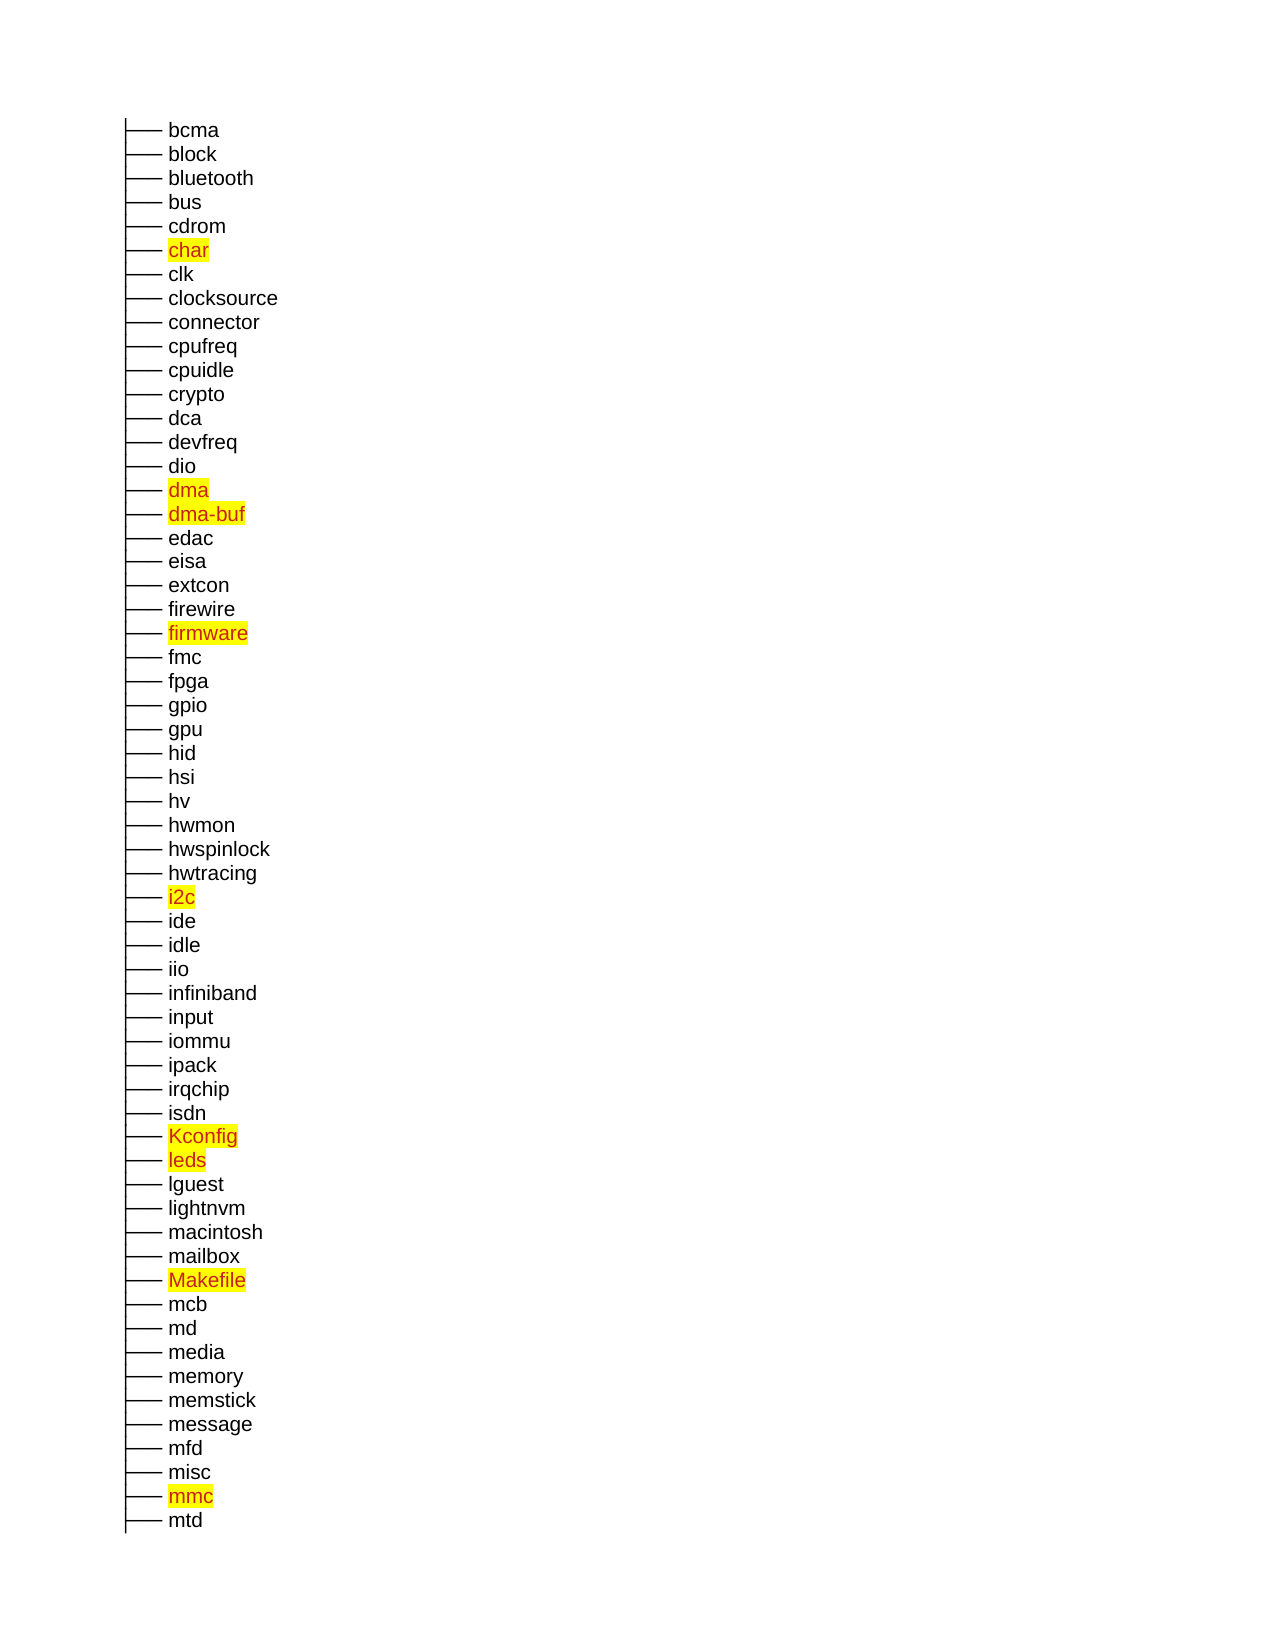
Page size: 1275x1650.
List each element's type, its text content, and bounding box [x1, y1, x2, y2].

text ├── ipack [126, 1052, 1157, 1076]
text ├── i2c [126, 885, 1157, 909]
text ├── gpu [126, 717, 1157, 741]
text ├── misc [118, 1460, 125, 1484]
text ├── idle [118, 933, 125, 957]
text ├── bus [118, 190, 125, 214]
text ├── hwmon [126, 813, 1157, 837]
text ├── gpio [118, 693, 125, 717]
text ├── cpufreq [126, 334, 1157, 358]
text ├── clk [126, 262, 1157, 286]
text ├── bluetooth [126, 166, 1157, 190]
text ├── iio [126, 957, 1157, 981]
text ├── hwtracing [126, 861, 1157, 885]
text ├── mfd [126, 1436, 1157, 1460]
text ├── hid [118, 741, 125, 765]
text ├── Kconfig [126, 1124, 1157, 1148]
text ├── extcon [126, 573, 1157, 597]
text ├── mcb [118, 1292, 125, 1316]
text ├── mmc [118, 1484, 125, 1508]
text ├── irqchip [126, 1076, 1157, 1100]
text ├── mailbox [126, 1244, 1157, 1268]
text ├── hwspinlock [126, 837, 1157, 861]
text ├── fmc [118, 645, 125, 669]
text ├── hsi [126, 765, 1157, 789]
text ├── bcma [118, 118, 125, 142]
text ├── block [126, 142, 1157, 166]
text ├── firewire [126, 597, 1157, 621]
text ├── iio [118, 957, 125, 981]
text ├── md [126, 1316, 1157, 1340]
text ├── bcma [126, 118, 1157, 142]
text ├── i2c [118, 885, 125, 909]
text ├── md [118, 1316, 125, 1340]
text ├── mtd [126, 1508, 1157, 1532]
text ├── ide [126, 909, 1157, 933]
text ├── infiniband [126, 981, 1157, 1004]
text ├── hv [126, 789, 1157, 813]
text ├── dma-buf [126, 501, 1157, 525]
text ├── dca [118, 406, 125, 429]
text ├── devfreq [126, 429, 1157, 453]
text ├── leds [126, 1148, 1157, 1172]
text ├── edac [126, 525, 1157, 549]
text ├── dca [126, 406, 1157, 429]
text ├── eisa [118, 549, 125, 573]
text ├── dio [126, 453, 1157, 477]
text ├── firmware [126, 621, 1157, 645]
text ├── char [118, 238, 125, 262]
text ├── isdn [126, 1100, 1157, 1124]
text ├── dma [126, 477, 1157, 501]
text ├── macintosh [126, 1220, 1157, 1244]
text ├── fpga [118, 669, 125, 693]
text ├── message [126, 1412, 1157, 1436]
text ├── lightnvm [126, 1196, 1157, 1220]
text ├── dma [118, 477, 125, 501]
text ├── fpga [126, 669, 1157, 693]
text ├── leds [118, 1148, 125, 1172]
text ├── idle [126, 933, 1157, 957]
text ├── hid [126, 741, 1157, 765]
text ├── memory [126, 1364, 1157, 1388]
text ├── mmc [126, 1484, 1157, 1508]
text ├── mtd [118, 1508, 125, 1532]
text ├── clk [118, 262, 125, 286]
text ├── gpio [126, 693, 1157, 717]
text ├── ide [118, 909, 125, 933]
text ├── iommu [126, 1028, 1157, 1052]
text ├── connector [126, 310, 1157, 334]
text ├── eisa [126, 549, 1157, 573]
text ├── misc [126, 1460, 1157, 1484]
text ├── cpuidle [126, 358, 1157, 382]
text ├── bus [126, 190, 1157, 214]
text ├── crypto [126, 382, 1157, 406]
text ├── isdn [118, 1100, 125, 1124]
text ├── clocksource [126, 286, 1157, 310]
text ├── media [126, 1340, 1157, 1364]
text ├── input [126, 1004, 1157, 1028]
text ├── memstick [126, 1388, 1157, 1412]
text ├── Makefile [126, 1268, 1157, 1292]
text ├── cdrom [126, 214, 1157, 238]
text ├── hsi [118, 765, 125, 789]
text ├── mcb [126, 1292, 1157, 1316]
text ├── mfd [118, 1436, 125, 1460]
text ├── char [126, 238, 1157, 262]
text ├── lguest [126, 1172, 1157, 1196]
text ├── fmc [126, 645, 1157, 669]
text ├── gpu [118, 717, 125, 741]
text ├── hv [118, 789, 125, 813]
text ├── edac [118, 525, 125, 549]
text ├── dio [118, 453, 125, 477]
